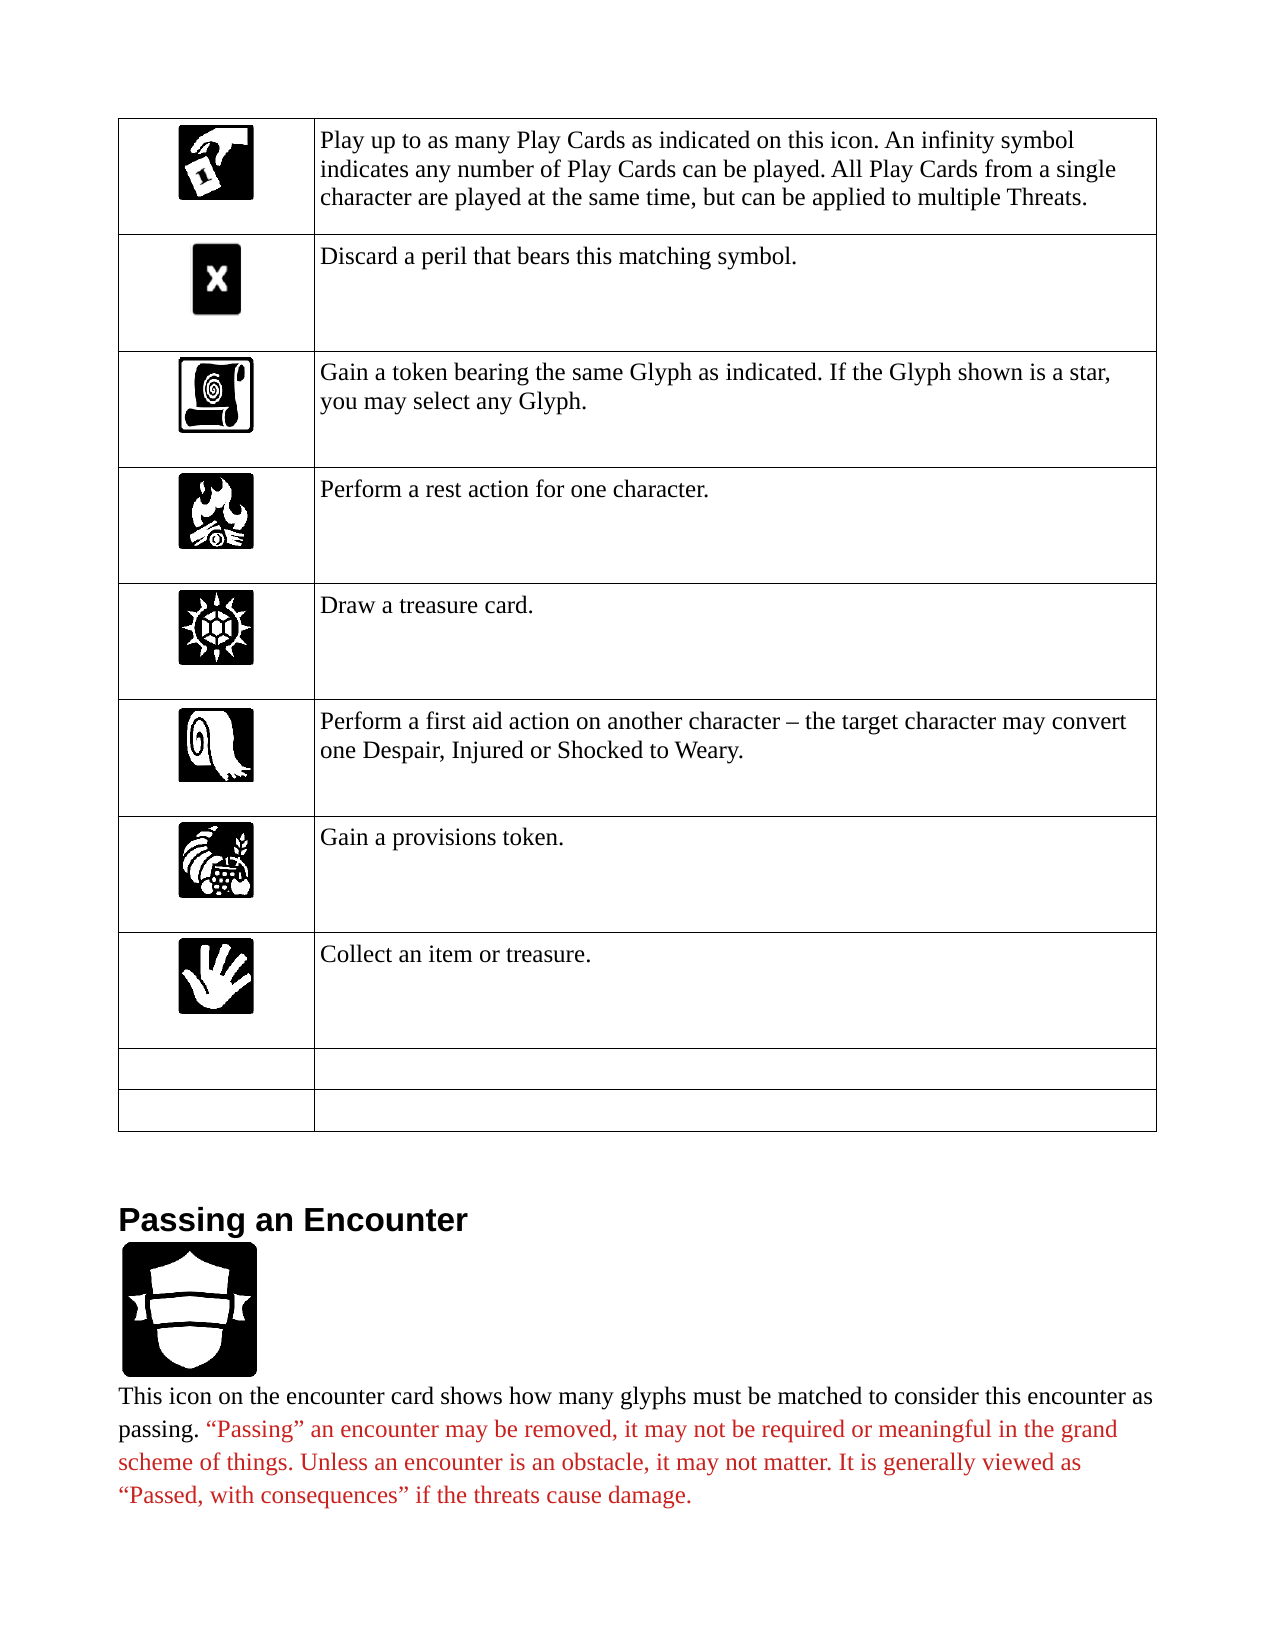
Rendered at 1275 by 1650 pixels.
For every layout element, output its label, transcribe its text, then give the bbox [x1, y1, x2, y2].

table_cell [119, 352, 314, 467]
table_cell Gain a token bearing the same Glyph as indicated. If the Glyph shown is a star, you may select any Glyph. [315, 352, 1156, 467]
table_cell Discard a peril that bears this matching symbol. [315, 235, 1156, 351]
table_cell Perform a rest action for one character. [315, 468, 1156, 583]
picture [178, 822, 254, 898]
table_cell Perform a first aid action on another character – the target character may convert one Despair, Injured or Shocked to Weary. [315, 700, 1156, 816]
picture [178, 125, 254, 200]
table_cell [119, 1049, 314, 1089]
picture [178, 473, 254, 549]
table_cell [315, 1090, 1156, 1131]
picture [178, 357, 254, 433]
table_cell [119, 933, 314, 1048]
table_cell Collect an item or treasure. [315, 933, 1156, 1048]
picture [178, 590, 254, 665]
table_cell [119, 235, 314, 351]
table_cell [315, 1049, 1156, 1089]
text This icon on the encounter card shows how many glyphs must be matched to consider this encounter as passing. “Passing” an encounter may be removed, it may not be required or meaningful in the grand scheme of things. Unless an encounter is an obstacle, it may not matter. It is generally viewed as “Passed, with consequences” if the threats cause damage. [118, 1251, 1157, 1509]
table_cell [119, 468, 314, 583]
table_cell [119, 700, 314, 816]
table_cell [119, 119, 314, 234]
table_cell Gain a provisions token. [315, 817, 1156, 932]
table_cell [119, 1090, 314, 1131]
table_cell [119, 584, 314, 699]
picture [178, 706, 254, 782]
picture [178, 241, 254, 317]
picture [178, 938, 254, 1014]
table_cell [119, 817, 314, 932]
subtitle Passing an Encounter [118, 1200, 1157, 1238]
table_cell Draw a treasure card. [315, 584, 1156, 699]
picture [122, 1242, 257, 1377]
table_cell Play up to as many Play Cards as indicated on this icon. An infinity symbol indicates any number of Play Cards can be played. All Play Cards from a single character are played at the same time, but can be applied to multiple Threats. [315, 119, 1156, 234]
